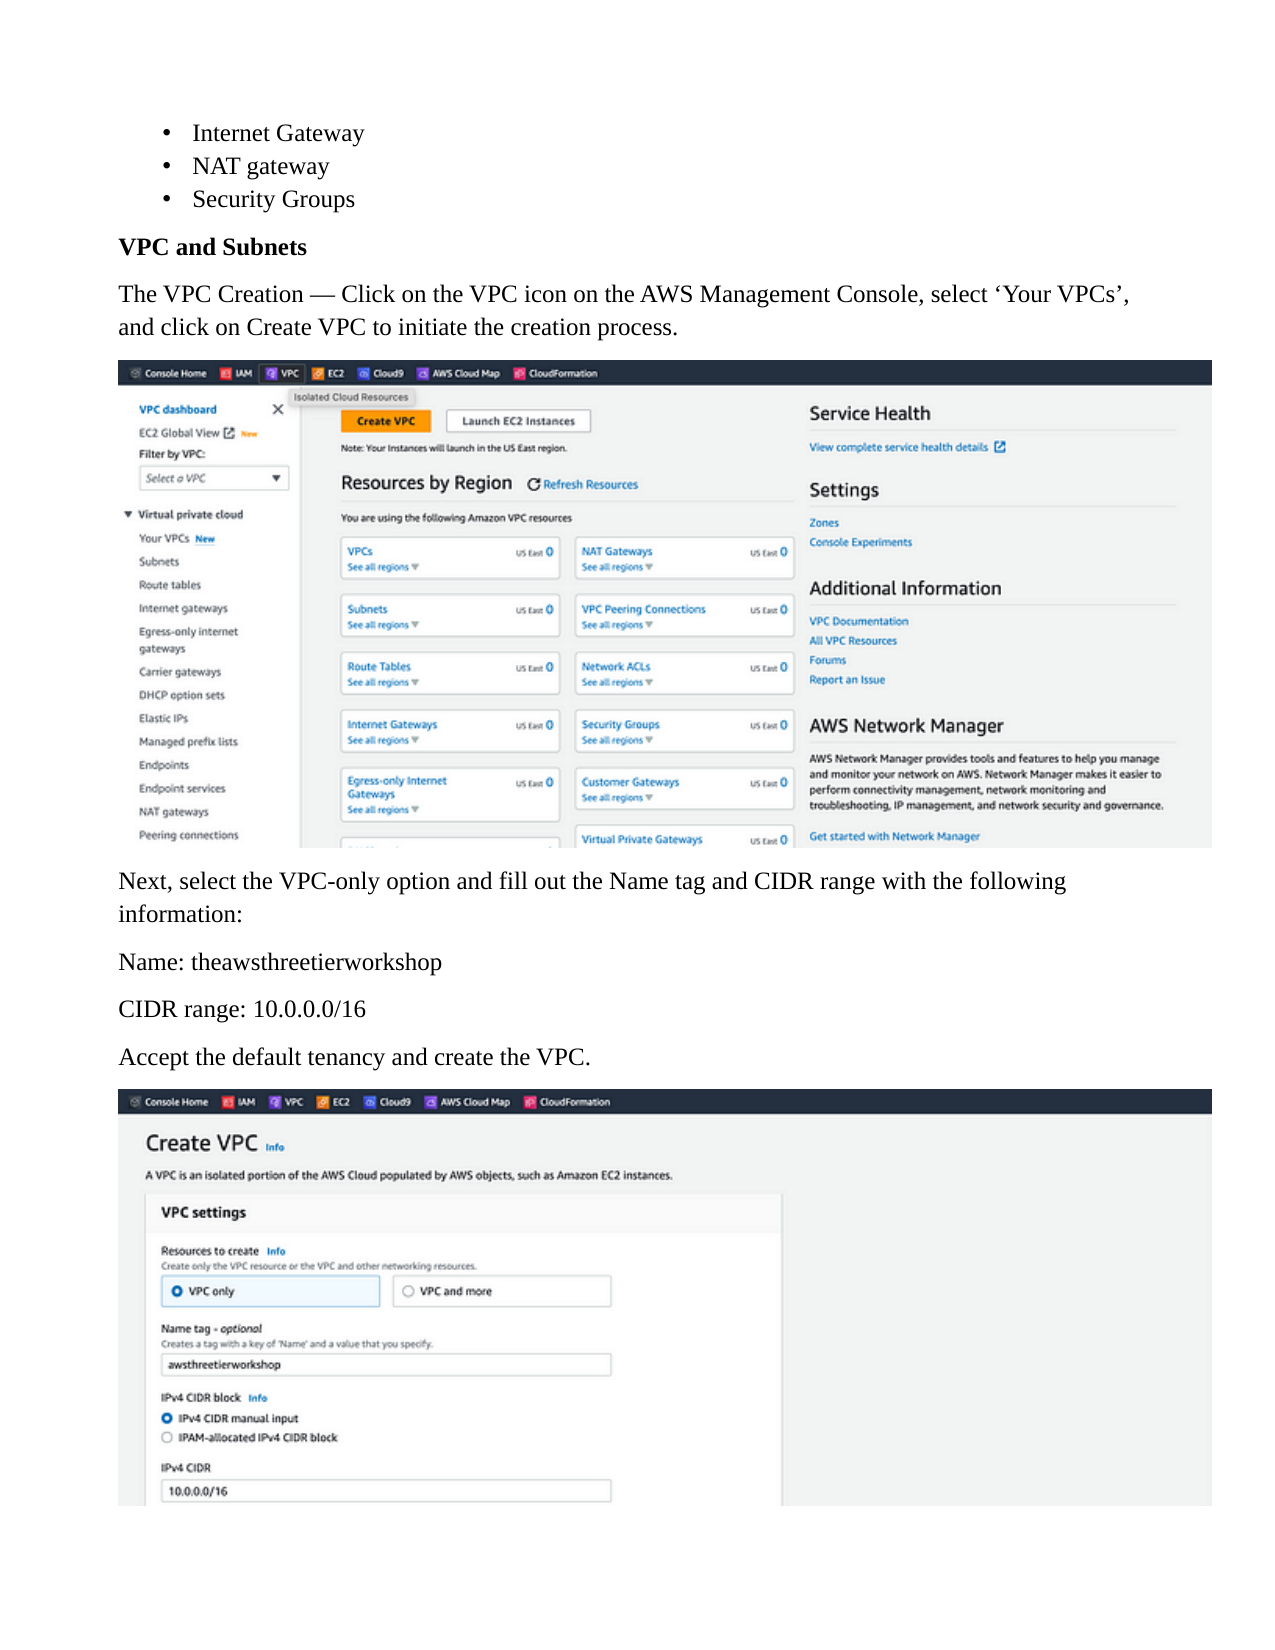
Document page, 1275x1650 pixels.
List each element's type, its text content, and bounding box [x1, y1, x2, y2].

picture [118, 1089, 1212, 1506]
picture [118, 360, 1212, 848]
list Security Groups [162, 184, 1157, 213]
text VPC and Subnets [118, 232, 1157, 261]
text The VPC Creation — Click on the VPC icon on the AWS Management Console, select ‘Your VPCs’, and click on Create VPC to initiate the creation process. [118, 279, 1157, 341]
text Name: theawsthreetierworkshop [118, 947, 1157, 976]
text Accept the default tenancy and create the VPC. [118, 1042, 1157, 1071]
text Next, select the VPC-only option and fill out the Name tag and CIDR range with the following information: [118, 866, 1157, 928]
list NAT gateway [162, 151, 1157, 180]
list Internet Gateway [162, 118, 1157, 147]
text CIDR range: 10.0.0.0/16 [118, 994, 1157, 1023]
